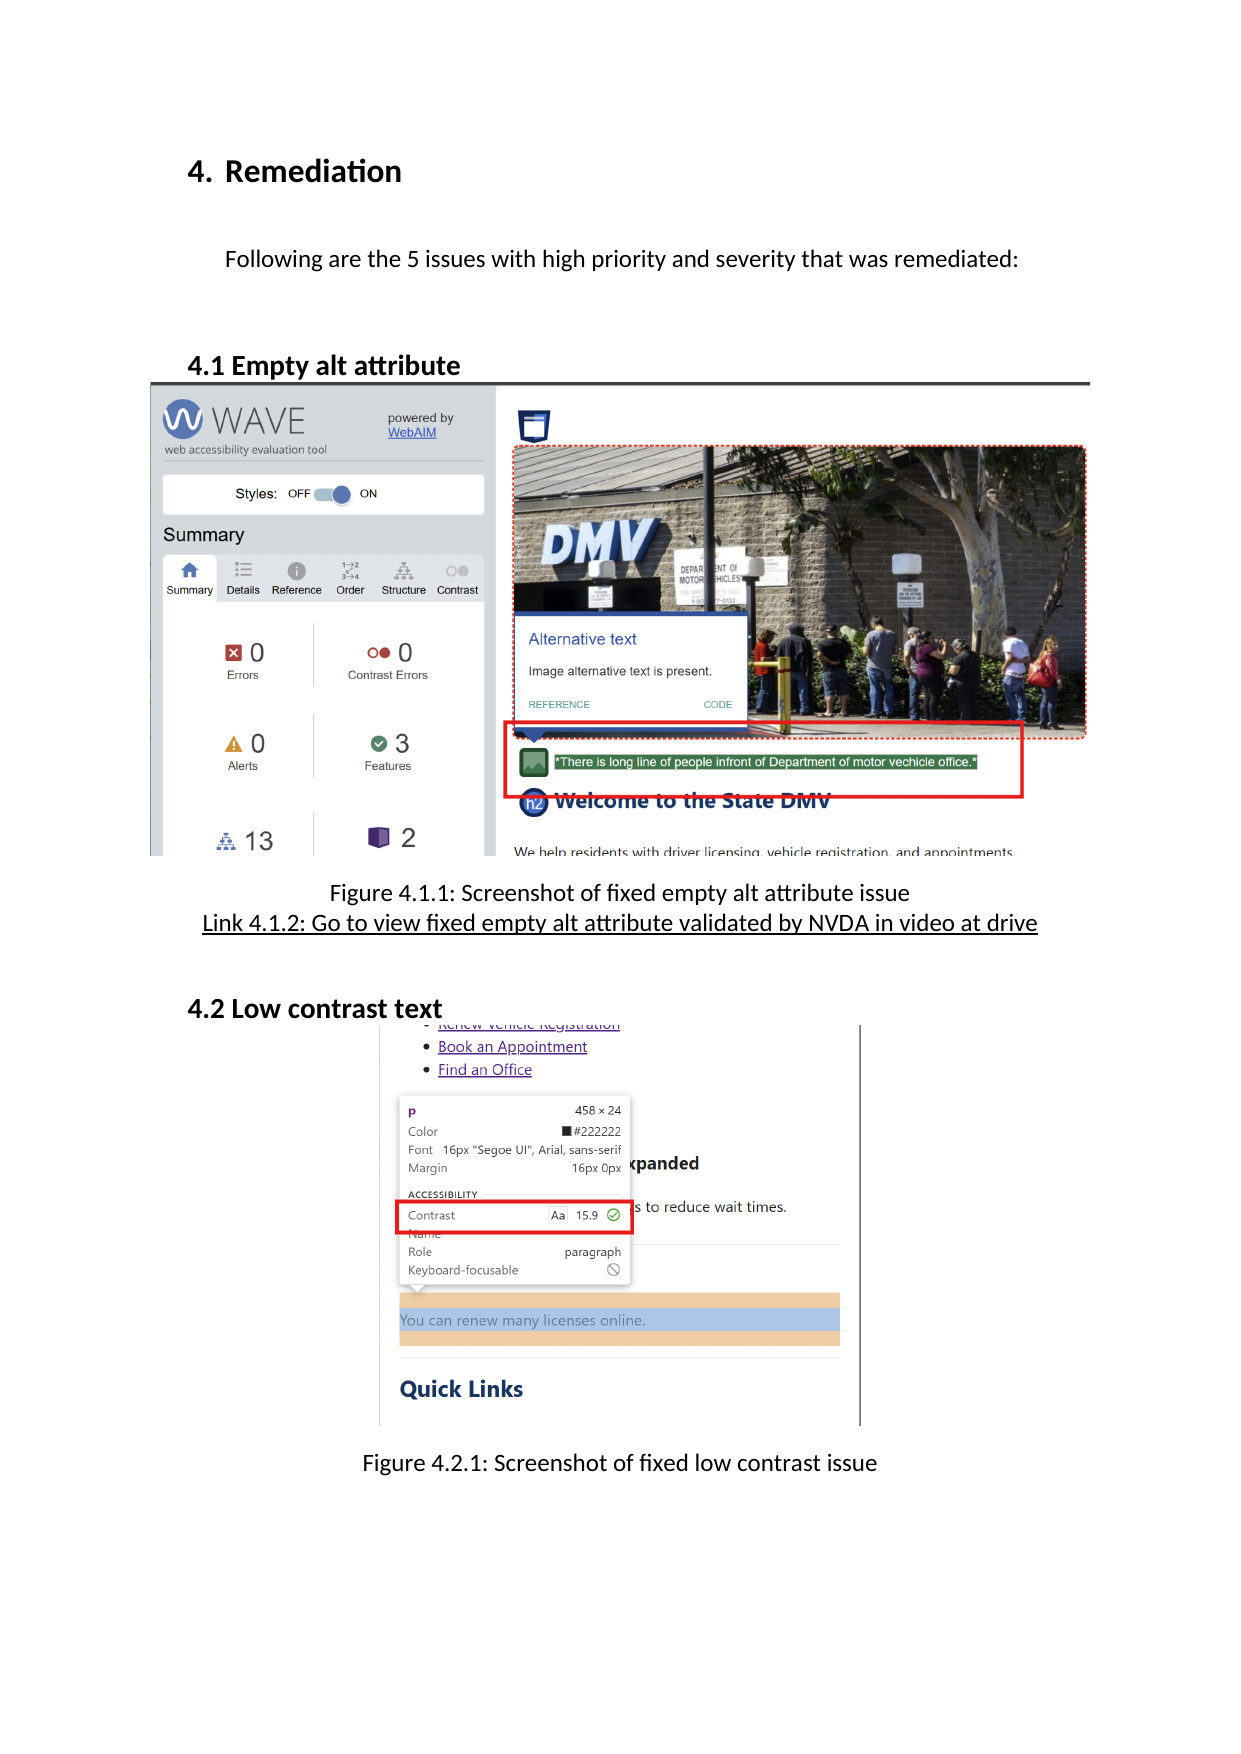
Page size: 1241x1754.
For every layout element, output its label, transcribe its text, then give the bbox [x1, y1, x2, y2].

subtitle Figure 4.1.1: Screenshot of fixed empty alt attribute issue [150, 877, 1090, 907]
subtitle Figure 4.2.1: Screenshot of fixed low contrast issue [150, 1447, 1090, 1477]
subtitle Link 4.1.2: Go to view fixed empty alt attribute validated by NVDA in video at drive [150, 907, 1090, 938]
subtitle 4.2 Low contrast text [187, 990, 1090, 1025]
subtitle Remediation [187, 150, 1090, 191]
text Following are the 5 issues with high priority and severity that was remediated: [225, 243, 1090, 273]
picture [150, 382, 1091, 856]
picture [379, 1025, 861, 1426]
subtitle 4.1 Empty alt attribute [187, 347, 1090, 382]
